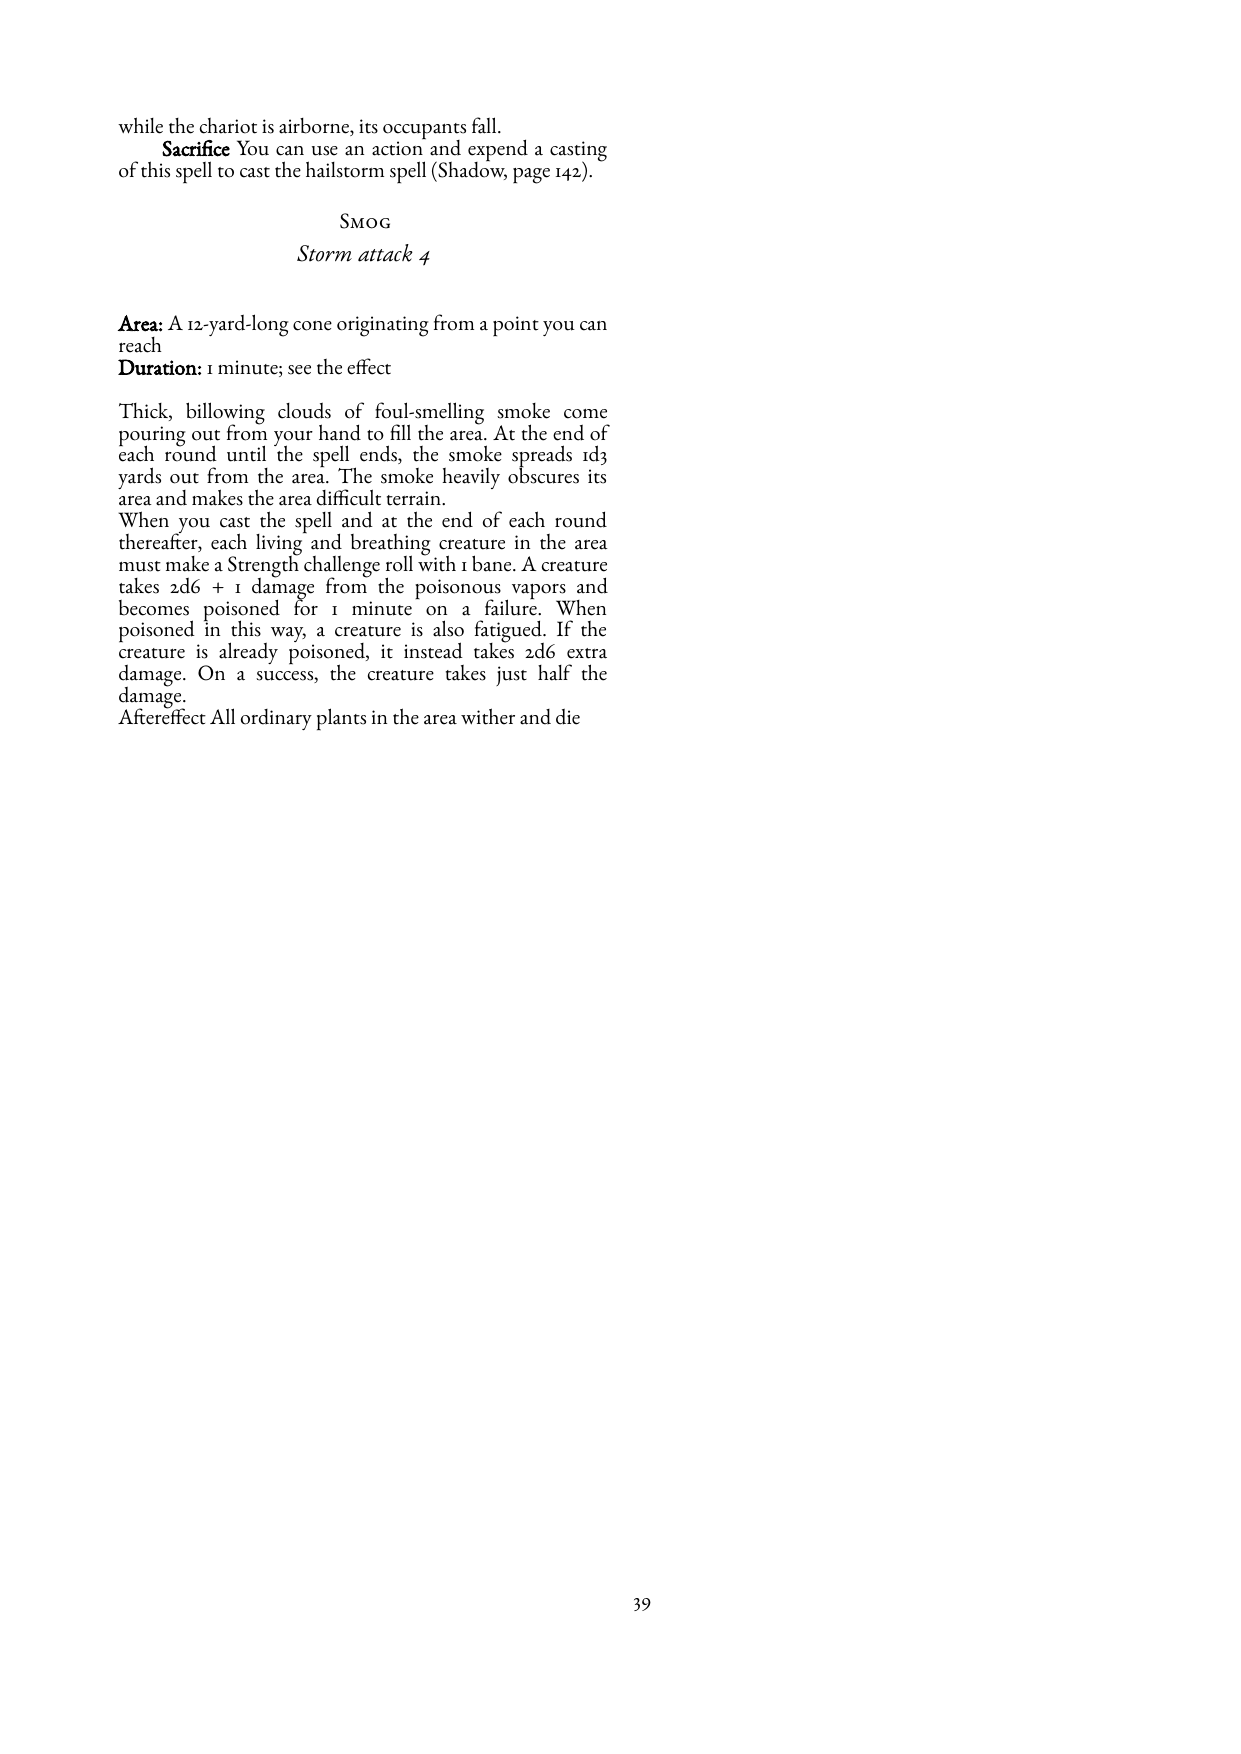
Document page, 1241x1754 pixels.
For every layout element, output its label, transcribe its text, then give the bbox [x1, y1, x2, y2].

text while the chariot is airborne, its occupants fall. [118, 118, 608, 140]
text Aftereffect All ordinary plants in the area wither and die [118, 709, 608, 731]
subtitle Storm attack 4 [118, 244, 608, 268]
text When you cast the spell and at the end of each round thereafter, each living and breathing creature in the area must make a Strength challenge roll with 1 bane. A creature takes 2d6 + 1 damage from the poisonous vapors and becomes poisoned for 1 minute on a failure. When poisoned in this way, a creature is also fatigued. If the creature is already poisoned, it instead takes 2d6 extra damage. On a success, the creature takes just half the damage. [118, 512, 608, 709]
text Thick, billowing clouds of foul-smelling smoke come pouring out from your hand to fill the area. At the end of each round until the spell ends, the smoke spreads 1d3 yards out from the area. The smoke heavily obscures its area and makes the area difficult terrain. [118, 393, 608, 512]
text Sacrifice You can use an action and expend a casting of this spell to cast the hailstorm spell (Shadow, page 142). [118, 140, 608, 184]
list Duration: 1 minute; see the effect [118, 359, 608, 381]
subtitle Smog [118, 213, 608, 235]
list Area: A 12-yard-long cone originating from a point you can reach [118, 298, 608, 359]
